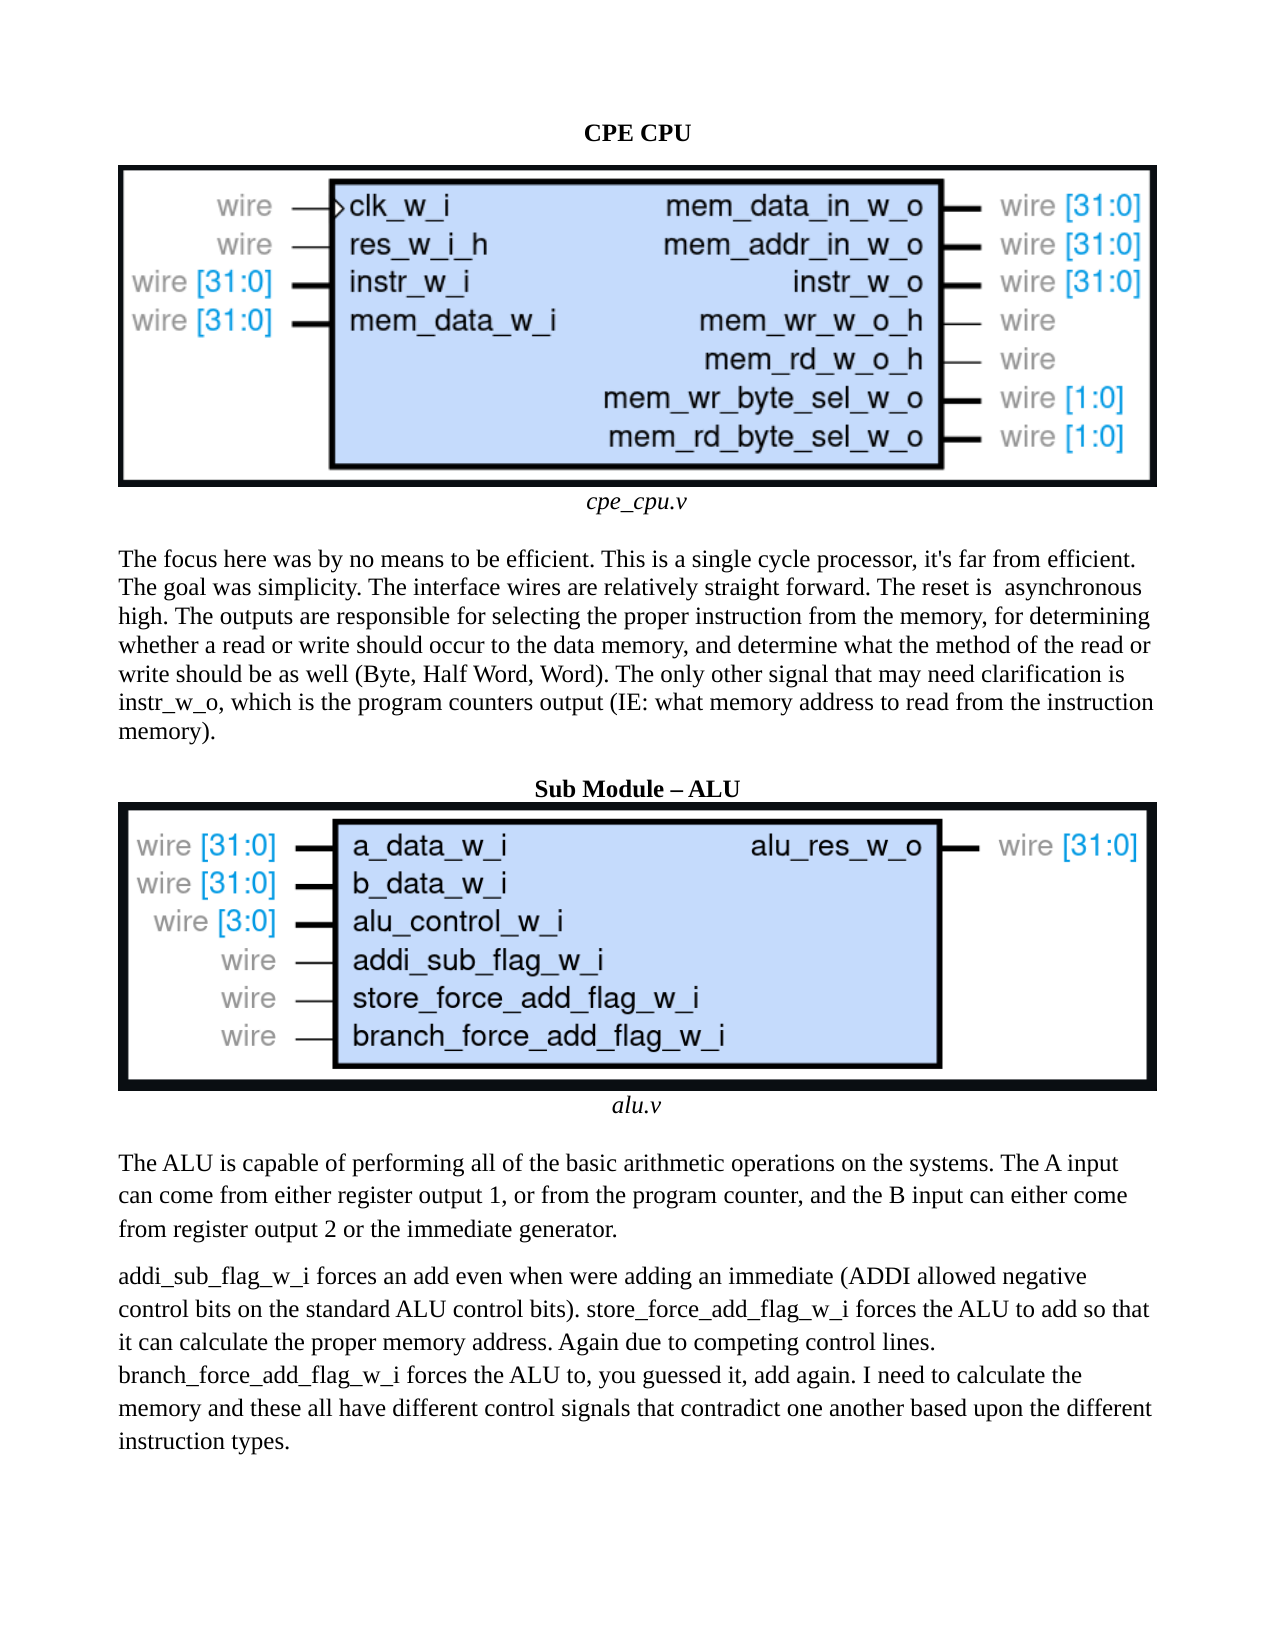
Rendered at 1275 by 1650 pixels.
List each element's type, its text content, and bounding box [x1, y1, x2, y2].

text addi_sub_flag_w_i forces an add even when were adding an immediate (ADDI allowed negative control bits on the standard ALU control bits). store_force_add_flag_w_i forces the ALU to add so that it can calculate the proper memory address. Again due to competing control lines. branch_force_add_flag_w_i forces the ALU to, you guessed it, add again. I need to calculate the memory and these all have different control signals that contradict one another based upon the different instruction types. [118, 1261, 1157, 1455]
text alu.v [118, 1091, 1157, 1119]
text cpe_cpu.v [118, 487, 1157, 515]
picture [118, 165, 1157, 487]
text Sub Module – ALU [118, 774, 1157, 802]
picture [118, 802, 1157, 1091]
text The ALU is capable of performing all of the basic arithmetic operations on the systems. The A input can come from either register output 1, or from the program counter, and the B input can either come from register output 2 or the immediate generator. [118, 1148, 1157, 1242]
text CPE CPU [118, 118, 1157, 147]
text The focus here was by no means to be efficient. This is a single cycle processor, it's far from efficient. The goal was simplicity. The interface wires are relatively straight forward. The reset is asynchronous high. The outputs are responsible for selecting the proper instruction from the memory, for determining whether a read or write should occur to the data memory, and determine what the method of the read or write should be as well (Byte, Half Word, Word). The only other signal that may need clarification is instr_w_o, which is the program counters output (IE: what memory address to read from the instruction memory). [118, 544, 1157, 745]
